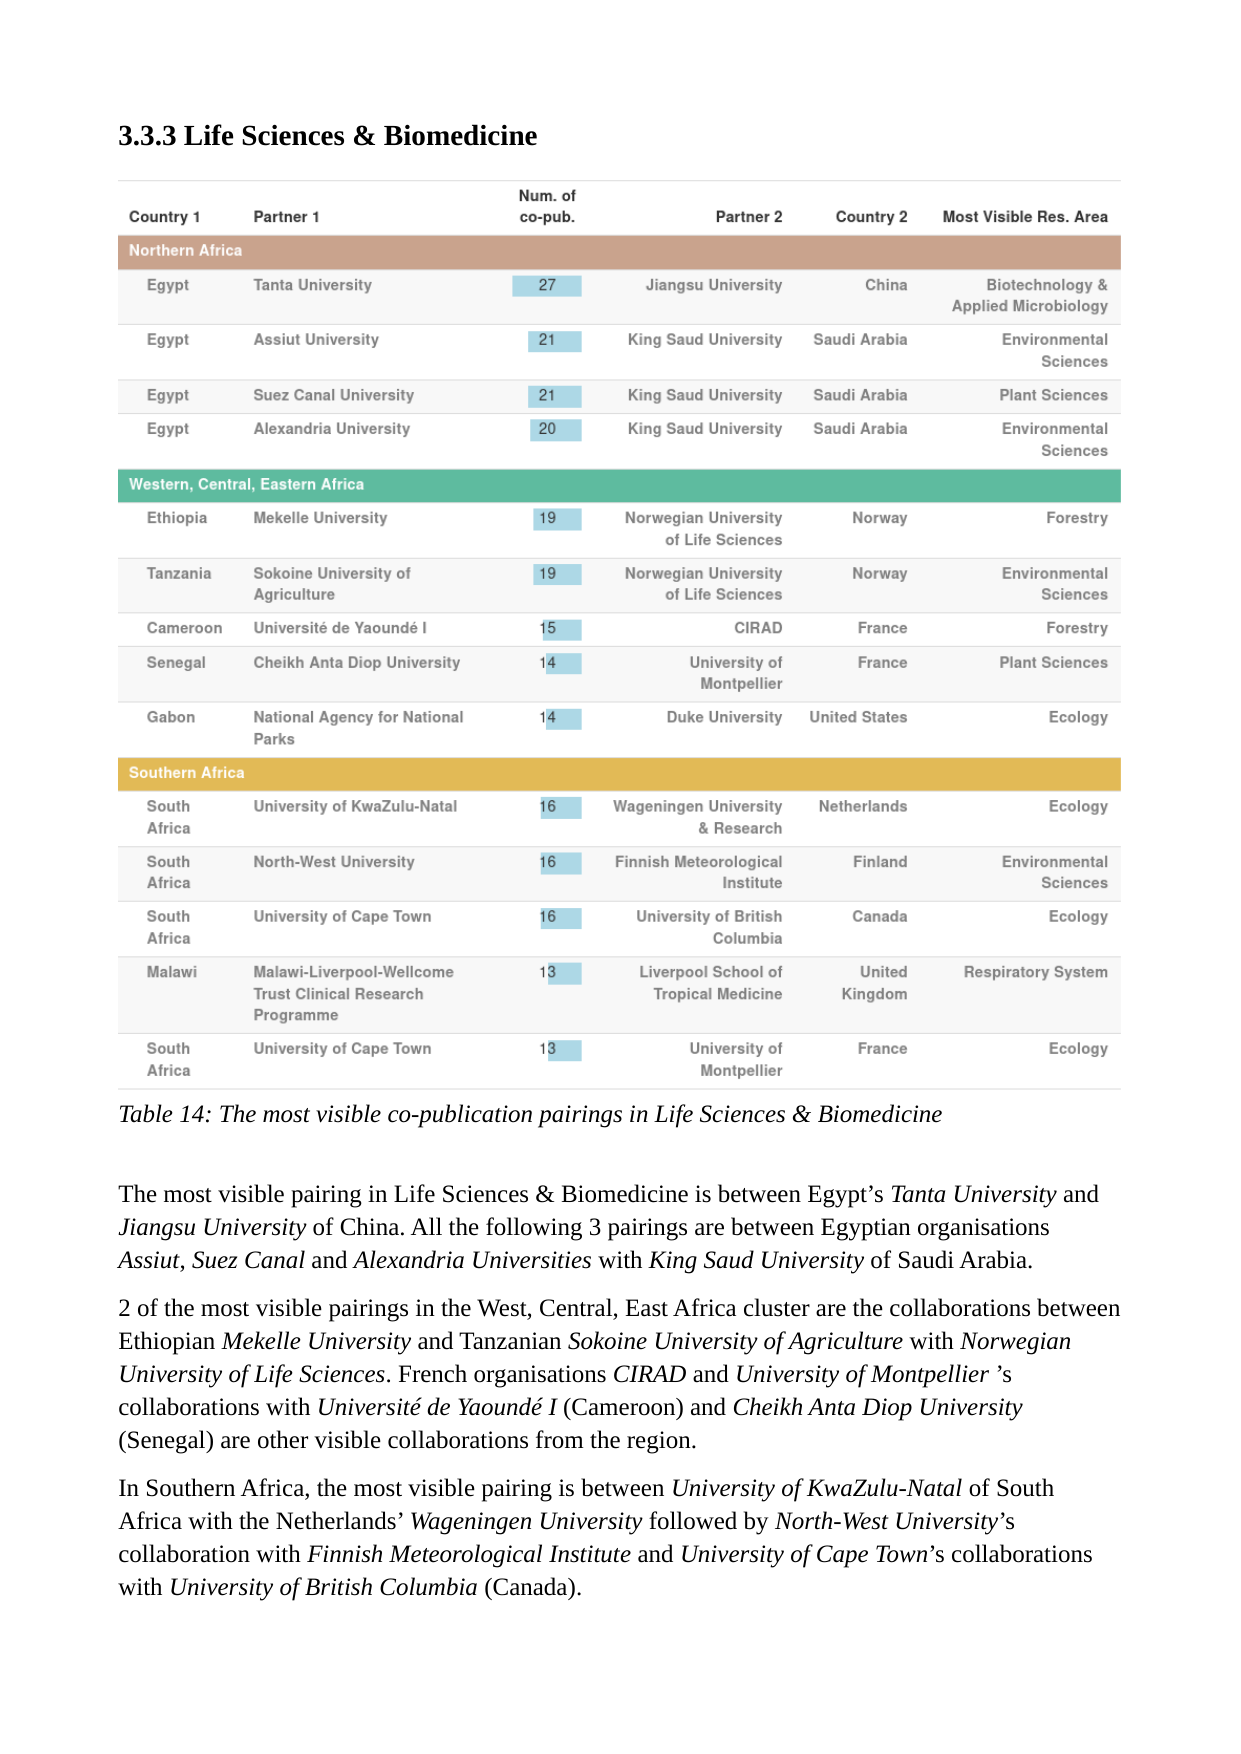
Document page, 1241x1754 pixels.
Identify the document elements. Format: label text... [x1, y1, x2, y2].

text Table 14: The most visible co-publication pairings in Life Sciences & Biomedicine [118, 1099, 1122, 1128]
picture [118, 176, 1123, 1099]
text 2 of the most visible pairings in the West, Central, East Africa cluster are the collaborations between Ethiopian Mekelle University and Tanzanian Sokoine University of Agriculture with Norwegian University of Life Sciences. French organisations CIRAD and University of Montpellier ’s collaborations with Université de Yaoundé I (Cameroon) and Cheikh Anta Diop University (Senegal) are other visible collaborations from the region. [118, 1293, 1122, 1454]
subtitle 3.3.3 Life Sciences & Biomedicine [118, 118, 1122, 152]
text In Southern Africa, the most visible pairing is between University of KwaZulu-Natal of South Africa with the Netherlands’ Wageningen University followed by North-West University’s collaboration with Finnish Meteorological Institute and University of Cape Town’s collaborations with University of British Columbia (Canada). [118, 1473, 1122, 1601]
text The most visible pairing in Life Sciences & Biomedicine is between Egypt’s Tanta University and Jiangsu University of China. All the following 3 pairings are between Egyptian organisations Assiut, Suez Canal and Alexandria Universities with King Saud University of Saudi Arabia. [118, 1179, 1122, 1274]
